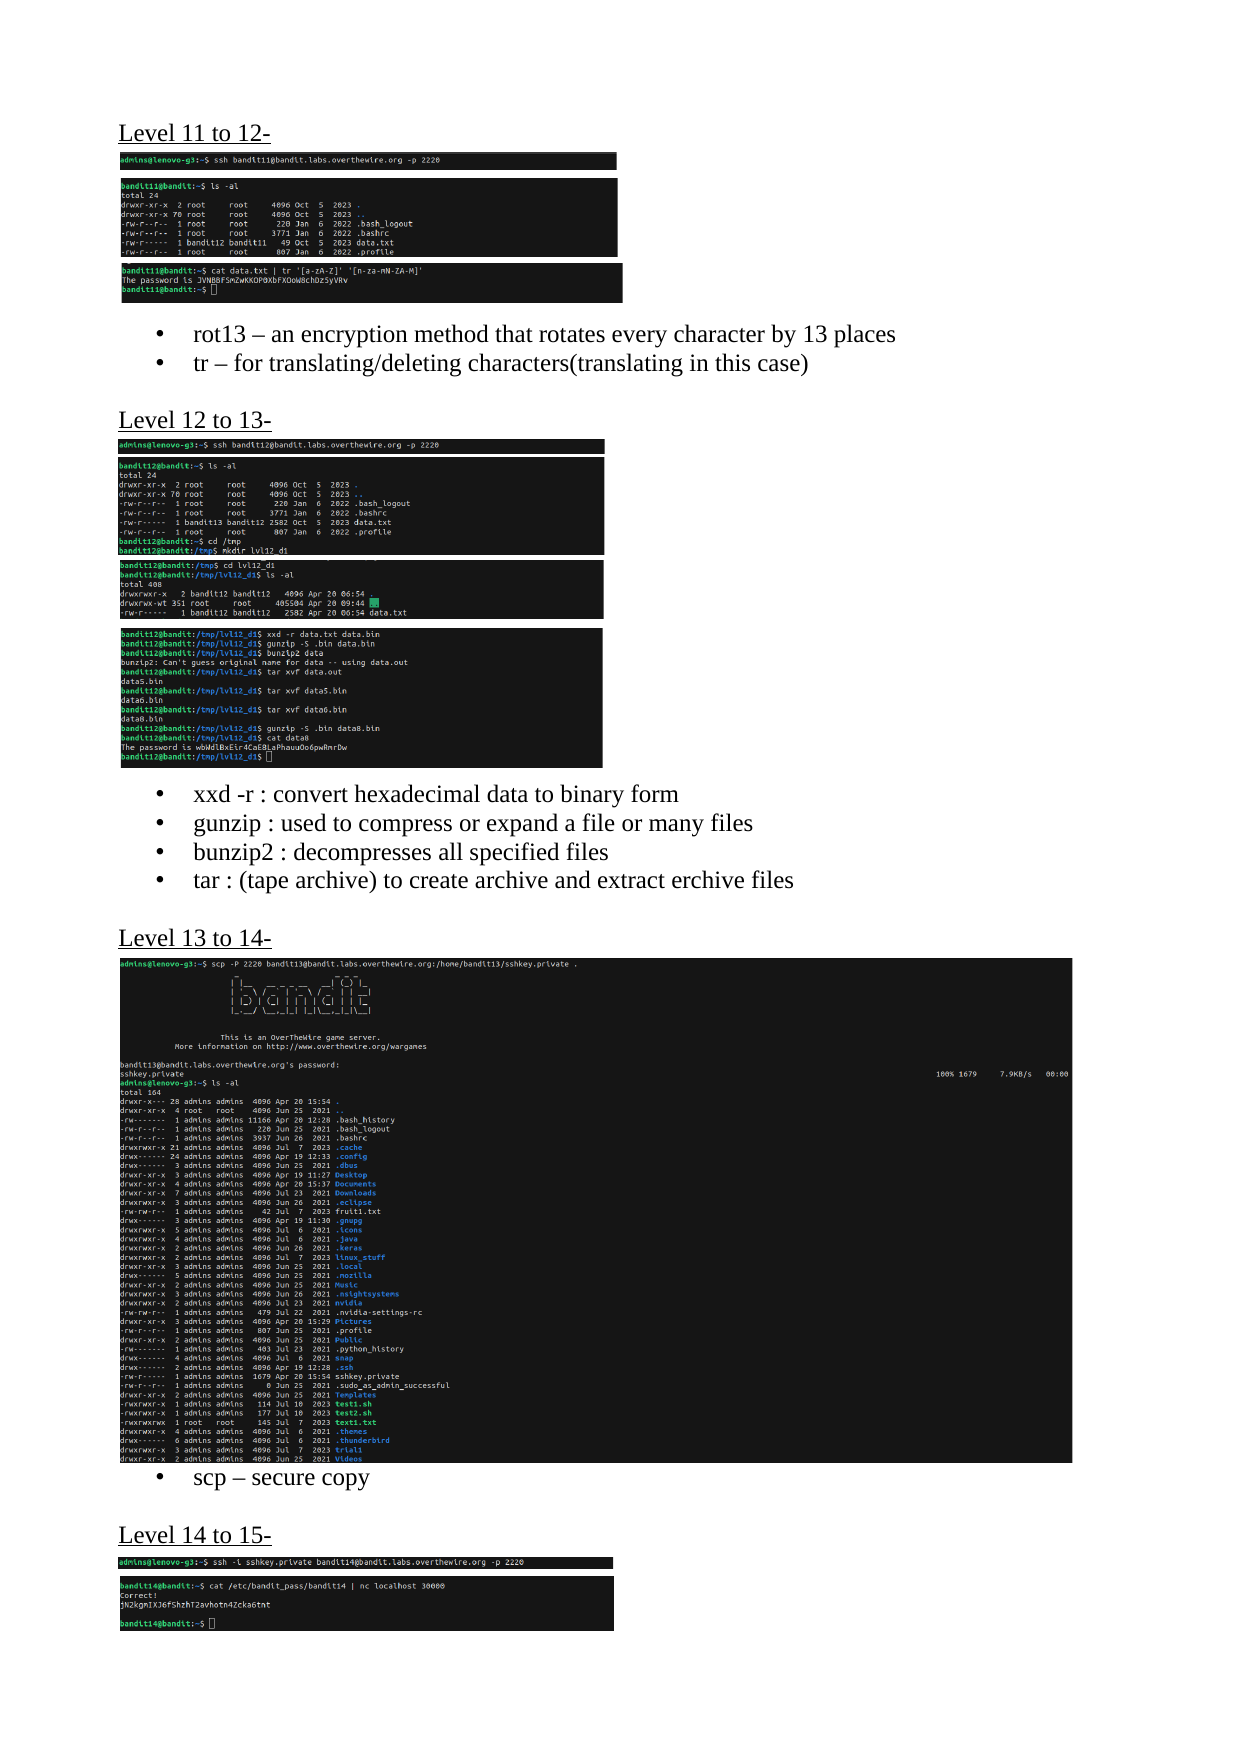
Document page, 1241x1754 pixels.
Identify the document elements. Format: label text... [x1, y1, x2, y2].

list scp – secure copy [156, 952, 1122, 1491]
list gunzip : used to compress or expand a file or many files [156, 808, 1122, 837]
list bunzip2 : decompresses all specified files [156, 837, 1122, 866]
list tar : (tape archive) to create archive and extract erchive files [156, 866, 1122, 894]
list xxd -r : convert hexadecimal data to binary form [156, 779, 1122, 808]
list tr – for translating/deleting characters(translating in this case) [156, 348, 1122, 377]
picture [120, 958, 1073, 1463]
list rot13 – an encryption method that rotates every character by 13 places [156, 319, 1122, 348]
text Level 12 to 13- [118, 406, 1122, 434]
text Level 14 to 15- [118, 1520, 1122, 1549]
text Level 13 to 14- [118, 923, 1122, 952]
text Level 11 to 12- [118, 118, 1122, 147]
